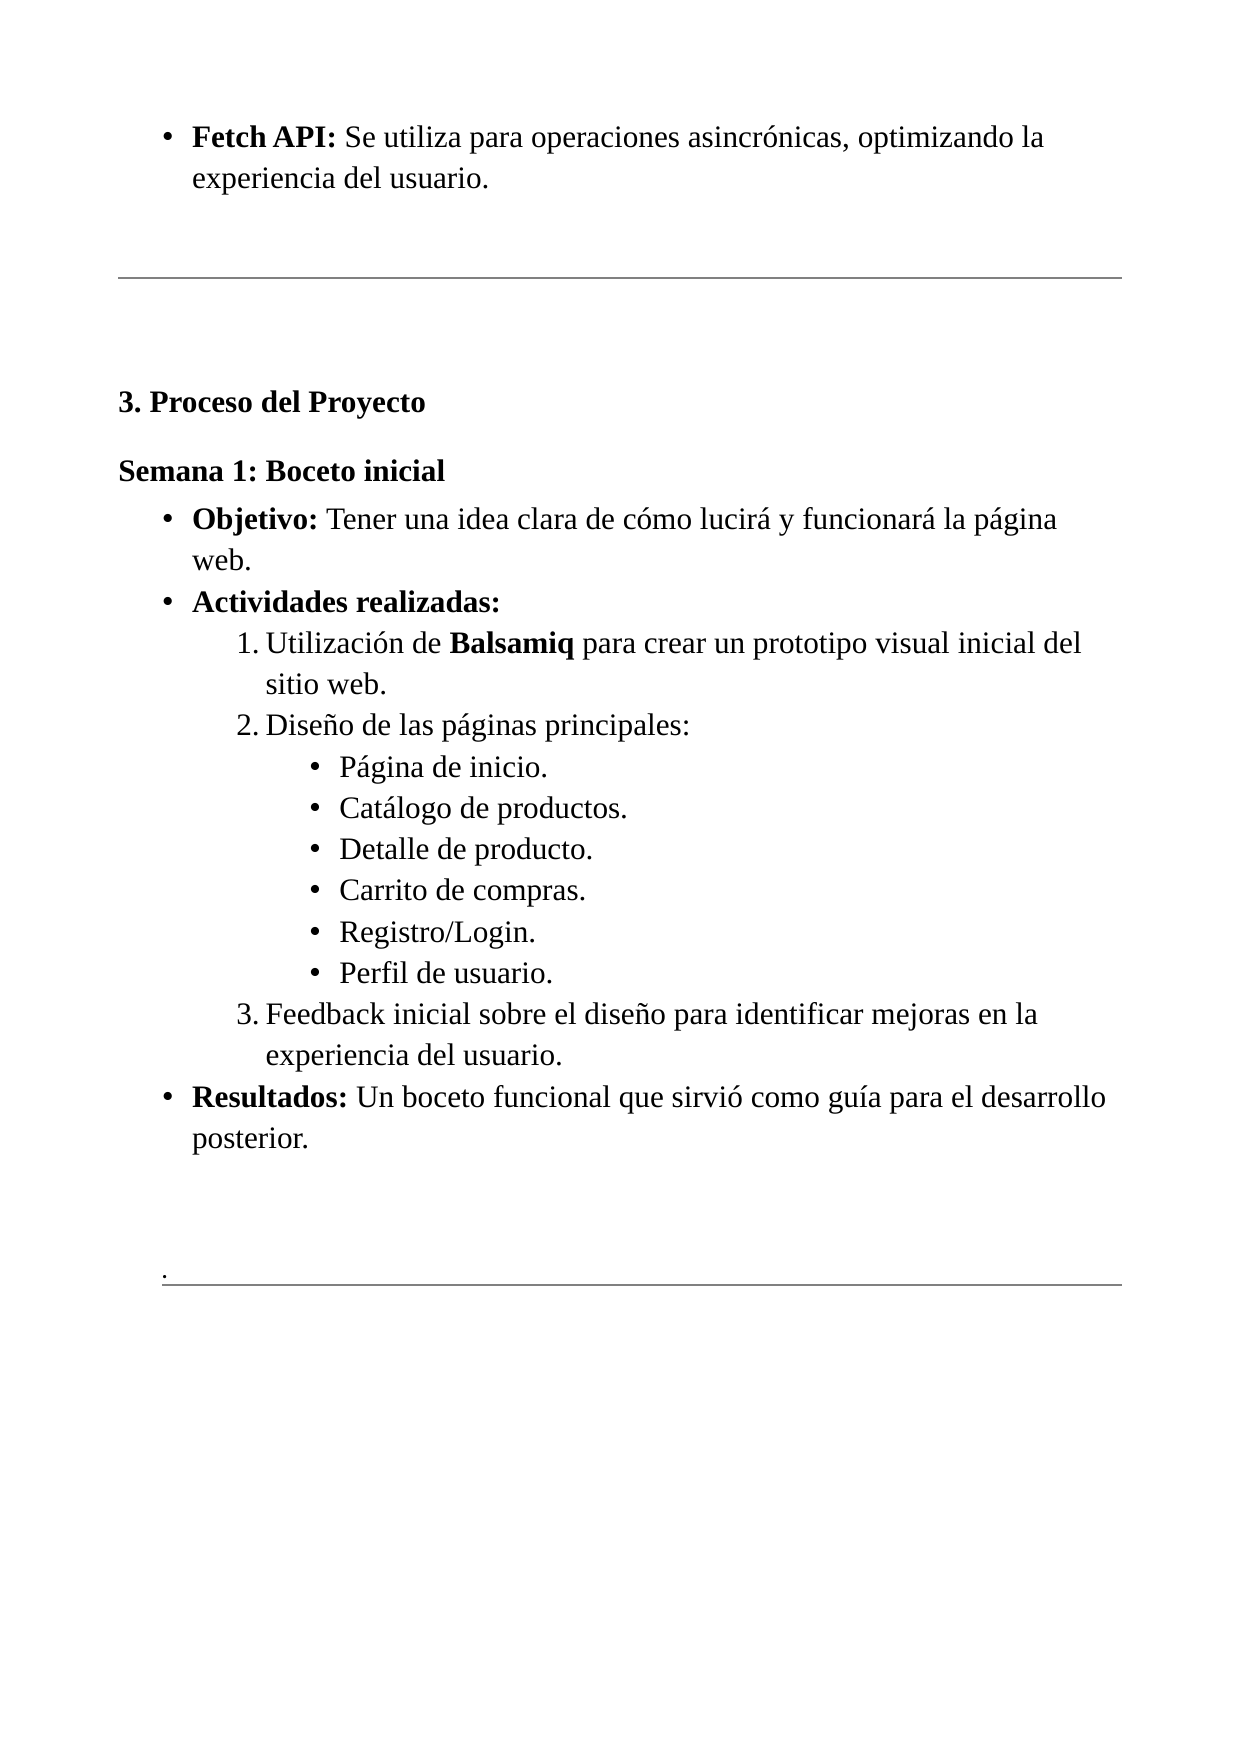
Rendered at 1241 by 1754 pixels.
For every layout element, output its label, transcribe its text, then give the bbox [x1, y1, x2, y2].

list Página de inicio. [309, 748, 1122, 784]
list Registro/Login. [309, 913, 1122, 949]
list Objetivo: Tener una idea clara de cómo lucirá y funcionará la página web. [162, 500, 1122, 577]
list Utilización de Balsamiq para crear un prototipo visual inicial del sitio web. [236, 624, 1122, 701]
list Actividades realizadas: [162, 583, 1122, 619]
list Detalle de producto. [309, 830, 1122, 866]
subtitle Semana 1: Boceto inicial [118, 452, 1122, 488]
list Fetch API: Se utiliza para operaciones asincrónicas, optimizando la experiencia del usuario. [162, 118, 1122, 195]
text 3. Proceso del Proyecto [118, 383, 1122, 419]
list Feedback inicial sobre el diseño para identificar mejoras en la experiencia del usuario. [236, 995, 1122, 1072]
list Resultados: Un boceto funcional que sirvió como guía para el desarrollo posterior. [162, 1078, 1122, 1155]
list Perfil de usuario. [309, 954, 1122, 990]
list Catálogo de productos. [309, 789, 1122, 825]
list Carrito de compras. [309, 872, 1122, 907]
list Diseño de las páginas principales: [236, 707, 1122, 742]
